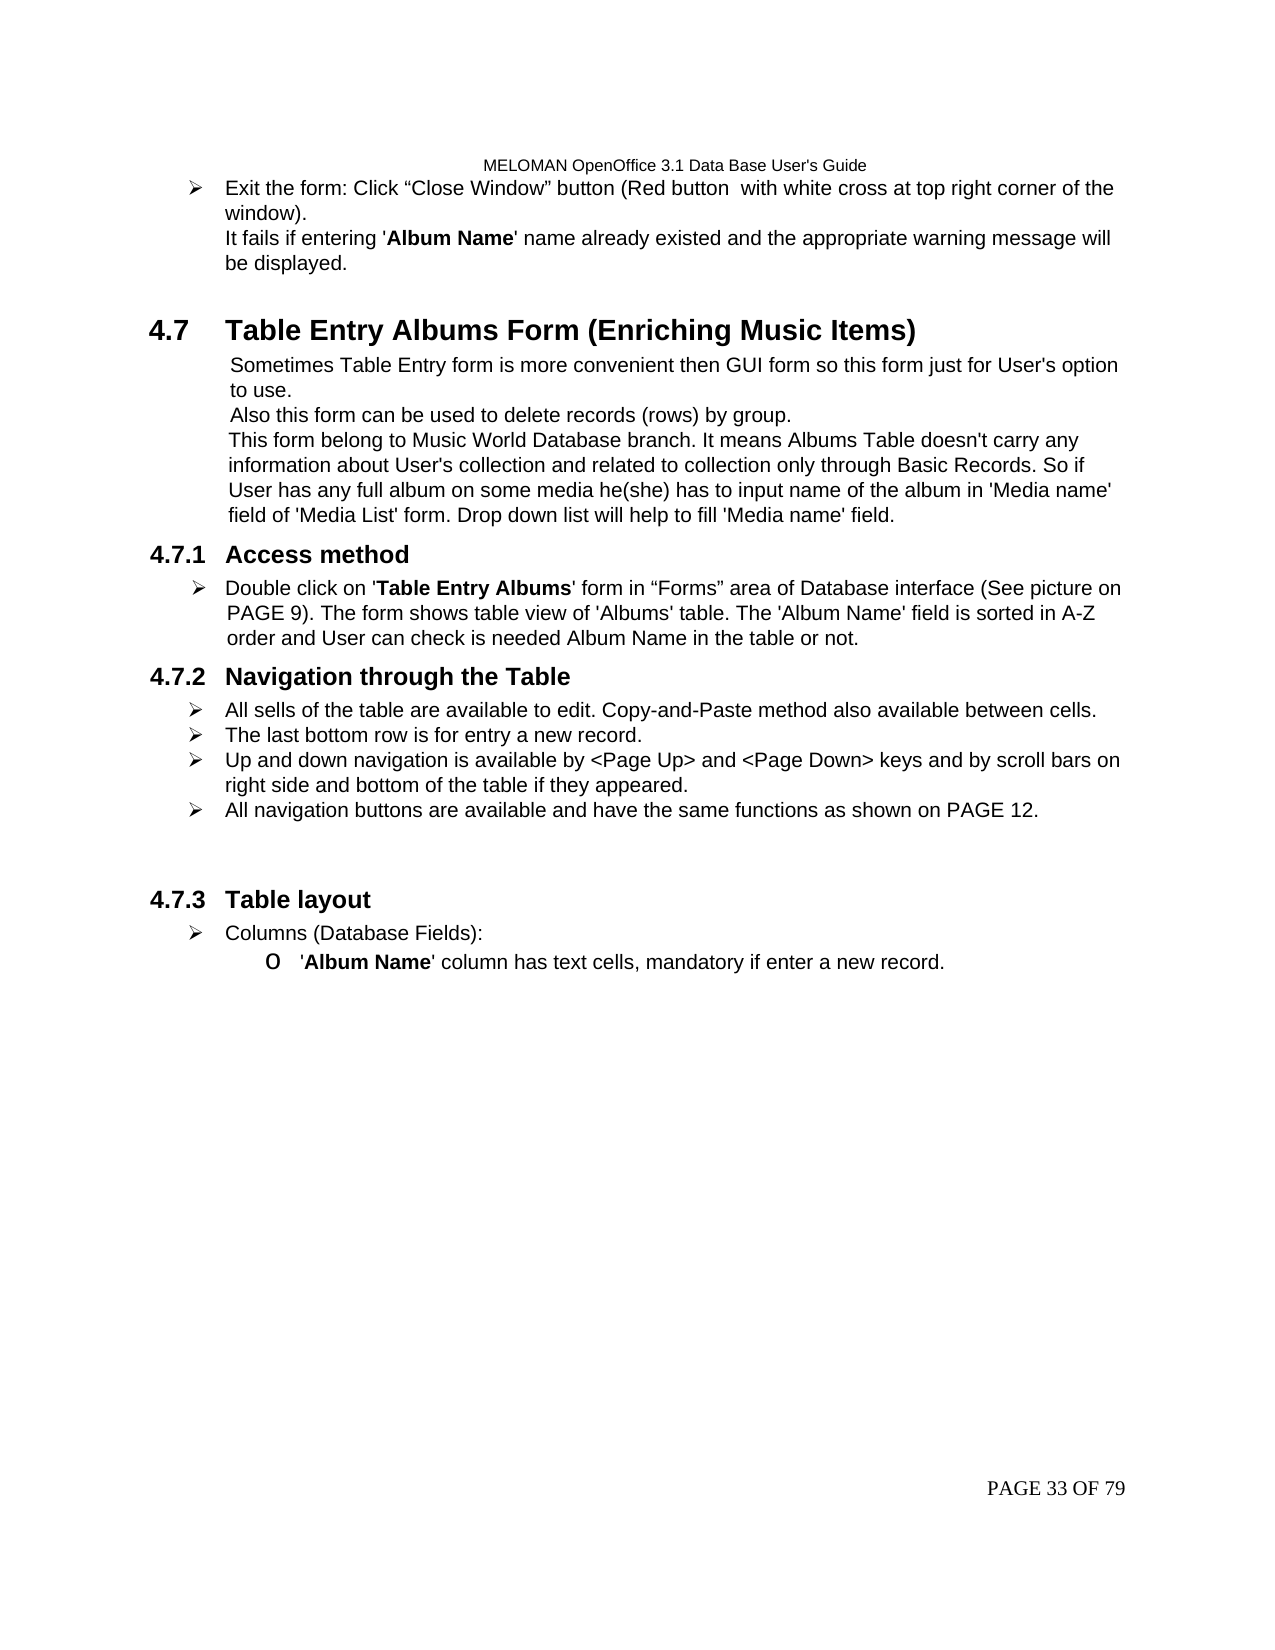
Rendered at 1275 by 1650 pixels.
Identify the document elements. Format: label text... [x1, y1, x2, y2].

list The last bottom row is for entry a new record. [187, 722, 1125, 747]
text Sometimes Table Entry form is more convenient then GUI form so this form just for User's option to use. [230, 352, 1125, 402]
list Exit the form: Click “Close Window” button (Red button with white cross at top right corner of the window). [187, 175, 1125, 225]
subtitle Access method [150, 540, 1125, 568]
subtitle Table layout [150, 885, 1125, 913]
text Also this form can be used to delete records (rows) by group. [230, 402, 1125, 427]
list All navigation buttons are available and have the same functions as shown on PAGE 12. [187, 797, 1125, 822]
list Columns (Database Fields): [187, 920, 1125, 945]
list Double click on 'Table Entry Albums' form in “Forms” area of Database interface (See picture on PAGE 9). The form shows table view of 'Albums' table. The 'Album Name' field is sorted in A-Z order and User can check is needed Album Name in the table or not. [191, 575, 1125, 650]
text This form belong to Music World Database branch. It means Albums Table doesn't carry any information about User's collection and related to collection only through Basic Records. So if User has any full album on some media he(she) has to input name of the album in 'Media name' field of 'Media List' form. Drop down list will help to fill 'Media name' field. [228, 427, 1125, 527]
list All sells of the table are available to edit. Copy-and-Paste method also available between cells. [187, 697, 1125, 722]
subtitle Navigation through the Table [150, 662, 1125, 691]
list 'Album Name' column has text cells, mandatory if enter a new record. [264, 945, 1125, 978]
subtitle Table Entry Albums Form (Enriching Music Items) [148, 312, 1125, 346]
text It fails if entering 'Album Name' name already existed and the appropriate warning message will be displayed. [225, 225, 1125, 275]
list Up and down navigation is available by <Page Up> and <Page Down> keys and by scroll bars on right side and bottom of the table if they appeared. [187, 747, 1125, 797]
